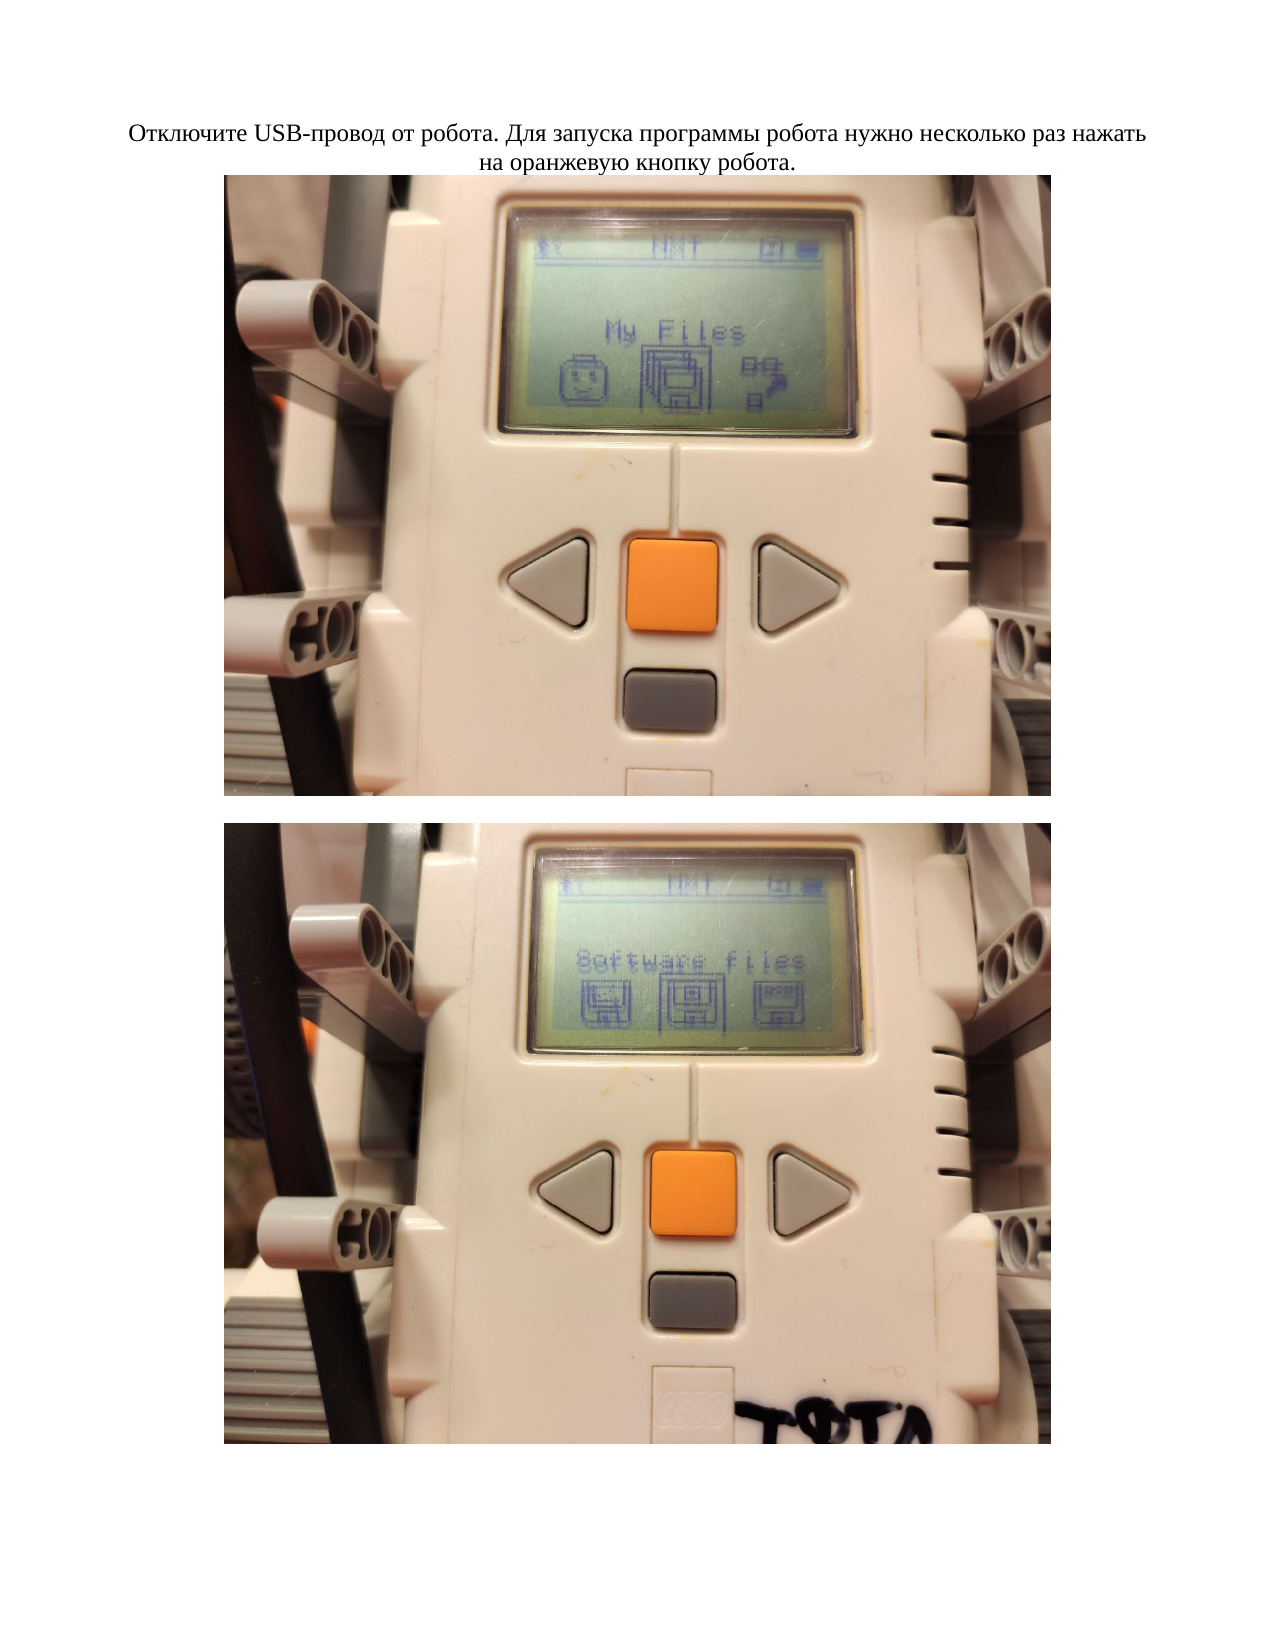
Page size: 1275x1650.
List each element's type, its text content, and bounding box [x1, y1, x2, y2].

text Отключите USB-провод от робота. Для запуска программы робота нужно несколько раз нажать на оранжевую кнопку робота. [118, 118, 1157, 176]
picture [224, 823, 1051, 1444]
picture [224, 175, 1051, 796]
